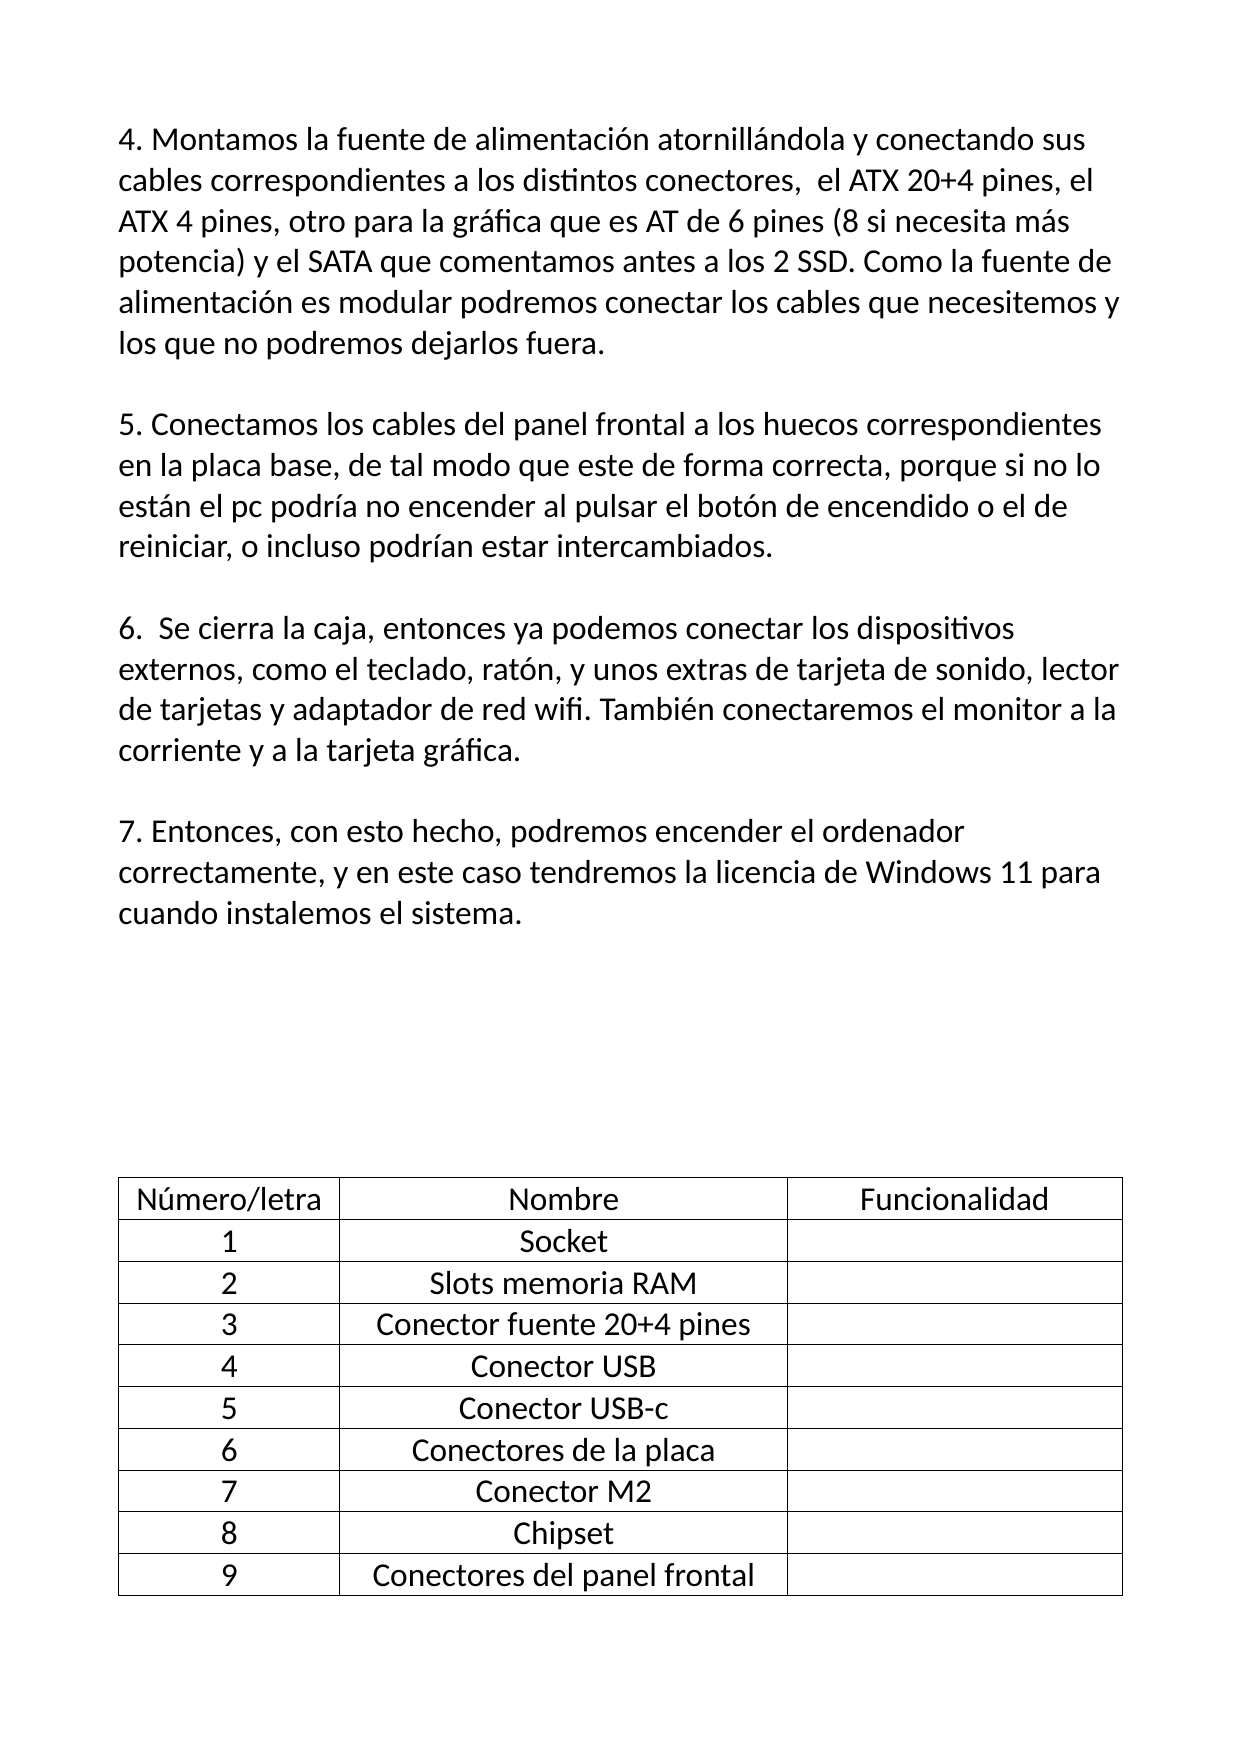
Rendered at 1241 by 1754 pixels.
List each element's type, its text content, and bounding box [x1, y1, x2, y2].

table_cell [788, 1387, 1122, 1428]
text 5. Conectamos los cables del panel frontal a los huecos correspondientes en la placa base, de tal modo que este de forma correcta, porque si no lo están el pc podría no encender al pulsar el botón de encendido o el de reiniciar, o incluso podrían estar intercambiados. [118, 403, 1122, 566]
table_cell [788, 1471, 1122, 1511]
table_cell Conector USB [340, 1345, 787, 1386]
table_cell [788, 1554, 1122, 1595]
table_cell 2 [119, 1262, 339, 1302]
table_cell 3 [119, 1304, 339, 1344]
table_cell [788, 1304, 1122, 1344]
table_cell [788, 1512, 1122, 1553]
table_cell [788, 1345, 1122, 1386]
table_cell 6 [119, 1429, 339, 1469]
table_header Número/letra [119, 1178, 339, 1219]
table_cell Socket [340, 1220, 787, 1261]
table_cell [788, 1262, 1122, 1302]
table_cell Chipset [340, 1512, 787, 1553]
table_cell Conector USB-c [340, 1387, 787, 1428]
table_cell Slots memoria RAM [340, 1262, 787, 1302]
table_cell 4 [119, 1345, 339, 1386]
table_header Funcionalidad [788, 1178, 1122, 1219]
text 4. Montamos la fuente de alimentación atornillándola y conectando sus cables correspondientes a los distintos conectores, el ATX 20+4 pines, el ATX 4 pines, otro para la gráfica que es AT de 6 pines (8 si necesita más potencia) y el SATA que comentamos antes a los 2 SSD. Como la fuente de alimentación es modular podremos conectar los cables que necesitemos y los que no podremos dejarlos fuera. [118, 118, 1122, 362]
table_cell Conector M2 [340, 1471, 787, 1511]
table_cell Conectores del panel frontal [340, 1554, 787, 1595]
text 7. Entonces, con esto hecho, podremos encender el ordenador correctamente, y en este caso tendremos la licencia de Windows 11 para cuando instalemos el sistema. [118, 811, 1122, 933]
table_cell Conector fuente 20+4 pines [340, 1304, 787, 1344]
table_cell 9 [119, 1554, 339, 1595]
table_cell 5 [119, 1387, 339, 1428]
table_cell 8 [119, 1512, 339, 1553]
table_cell [788, 1429, 1122, 1469]
table_cell [788, 1220, 1122, 1261]
table_header Nombre [340, 1178, 787, 1219]
text 6. Se cierra la caja, entonces ya podemos conectar los dispositivos externos, como el teclado, ratón, y unos extras de tarjeta de sonido, lector de tarjetas y adaptador de red wifi. También conectaremos el monitor a la corriente y a la tarjeta gráfica. [118, 607, 1122, 770]
table_cell Conectores de la placa [340, 1429, 787, 1469]
table_cell 1 [119, 1220, 339, 1261]
table_cell 7 [119, 1471, 339, 1511]
